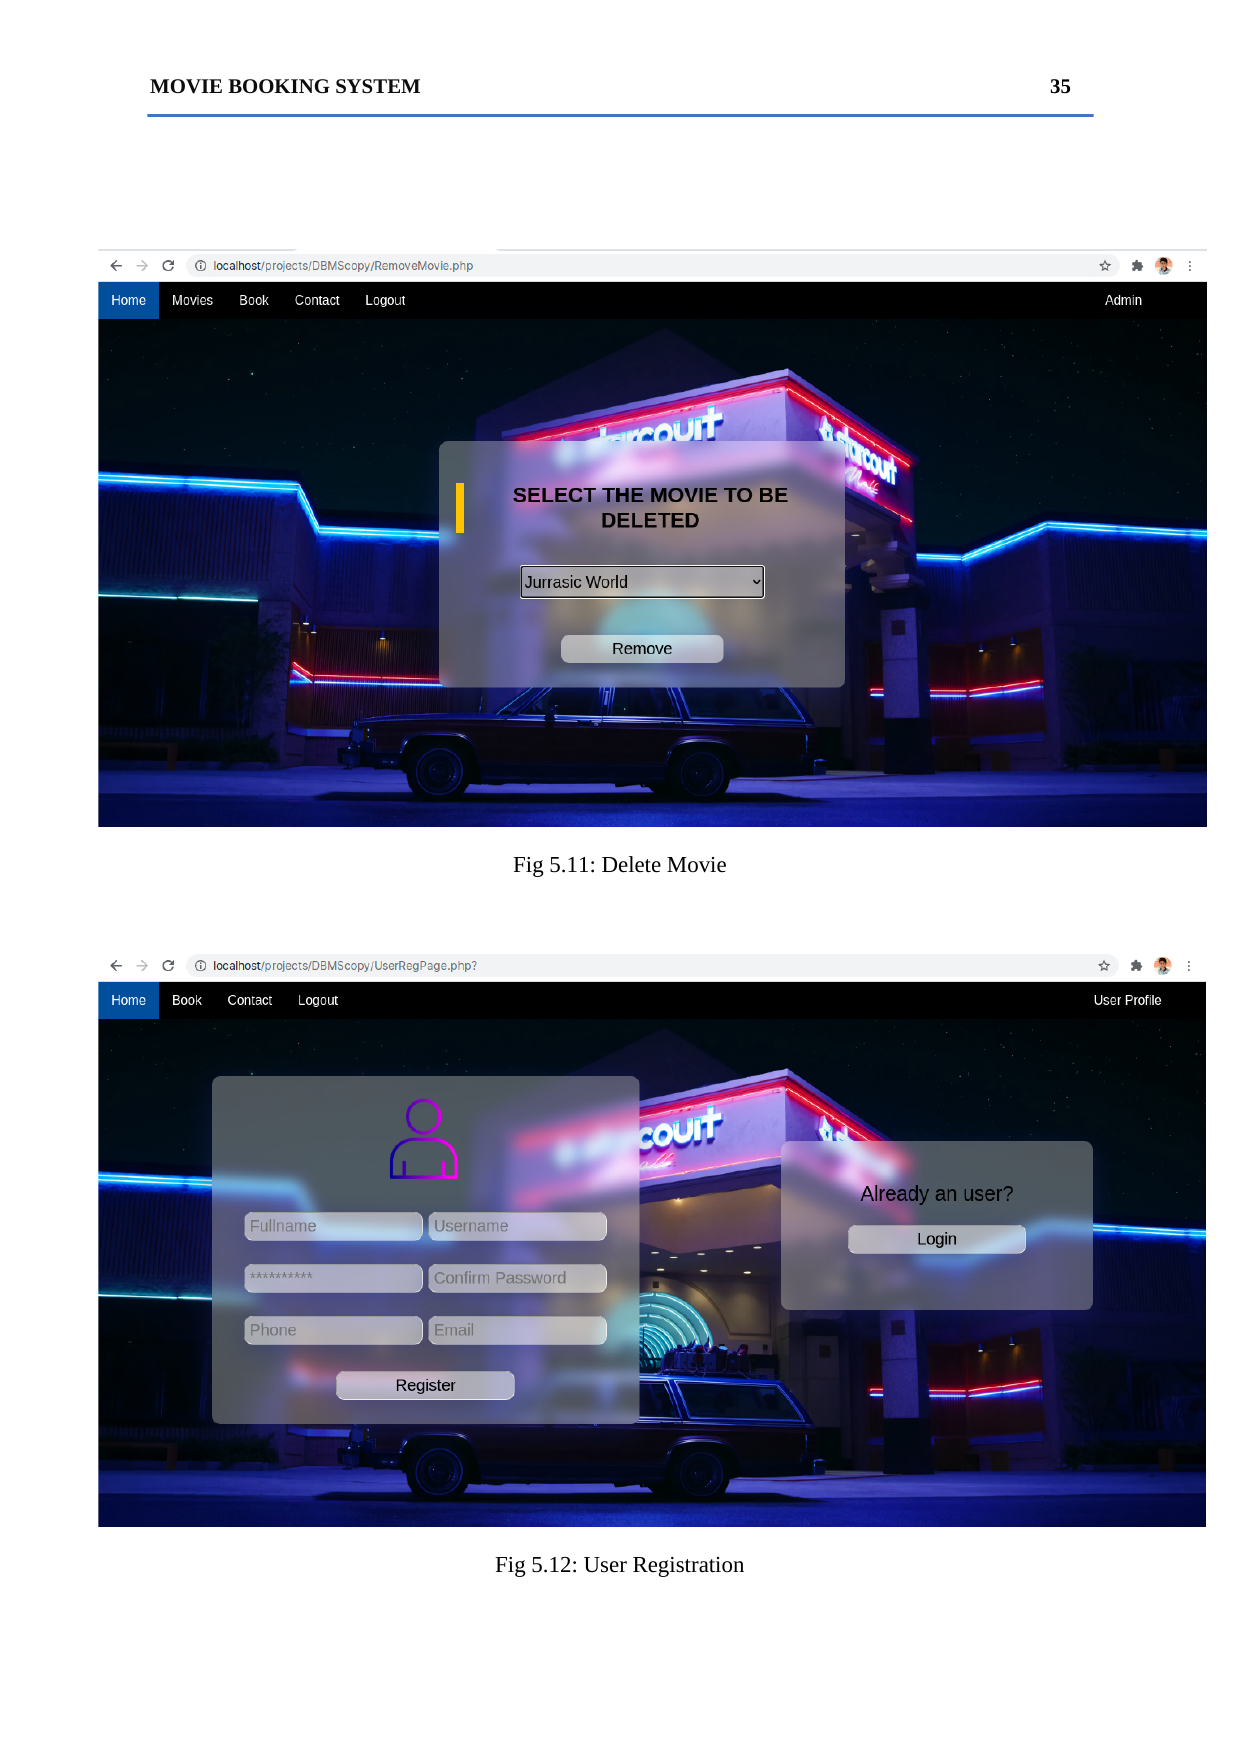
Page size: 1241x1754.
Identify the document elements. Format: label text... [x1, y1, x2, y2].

text [150, 227, 1089, 249]
text [150, 928, 1089, 953]
text Fig 5.12: User Registration [150, 1527, 1089, 1577]
text Fig 5.11: Delete Movie [150, 827, 1089, 877]
picture [98, 249, 1207, 827]
picture [98, 953, 1206, 1527]
